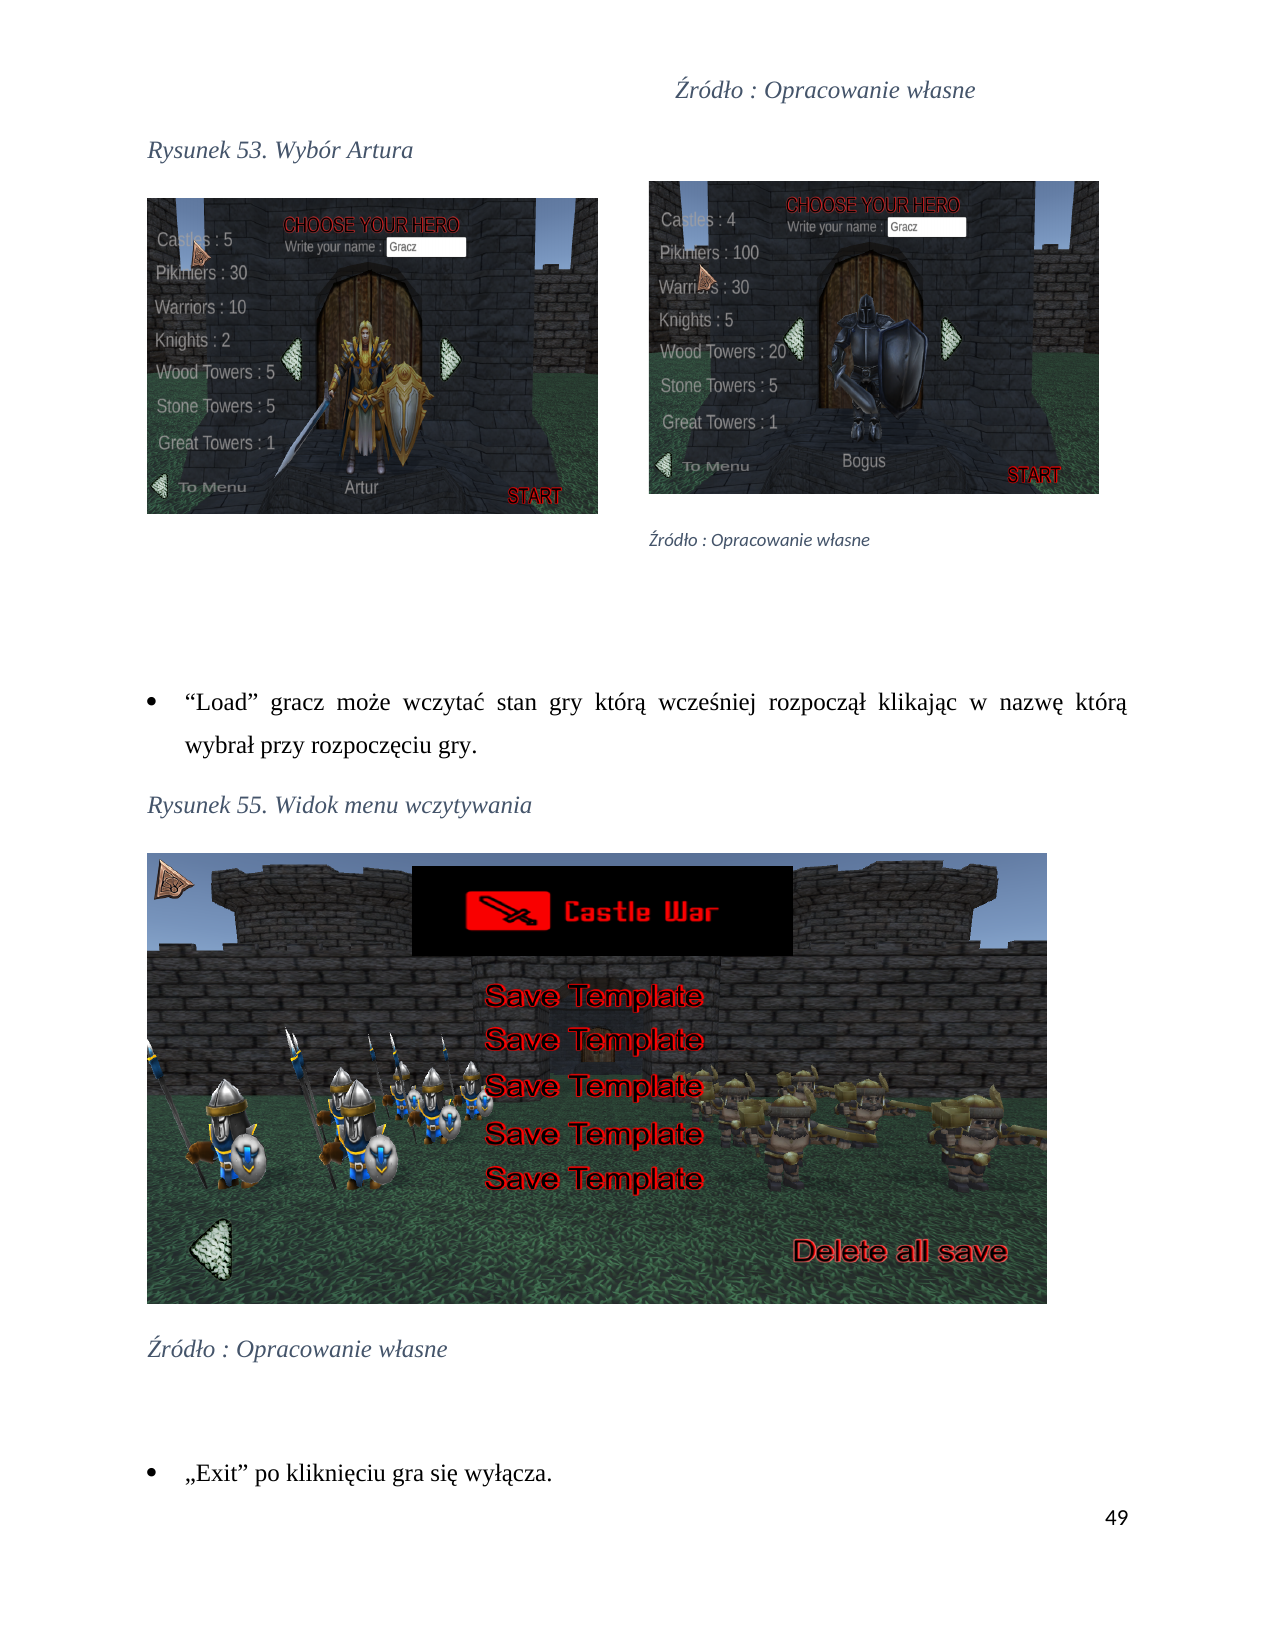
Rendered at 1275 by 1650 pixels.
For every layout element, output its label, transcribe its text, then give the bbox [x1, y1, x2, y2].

list “Load” gracz może wczytać stan gry którą wcześniej rozpoczął klikając w nazwę którą wybrał przy rozpoczęciu gry. [147, 687, 1128, 759]
text Źródło : Opracowanie własne [649, 528, 1099, 551]
text Źródło : Opracowanie własne [147, 1334, 1128, 1363]
text Rysunek 53. Wybór Artura [147, 135, 600, 163]
text Źródło : Opracowanie własne [675, 75, 1128, 104]
text Rysunek 55. Widok menu wczytywania [147, 790, 1128, 819]
list „Exit” po kliknięciu gra się wyłącza. [147, 1458, 1128, 1487]
